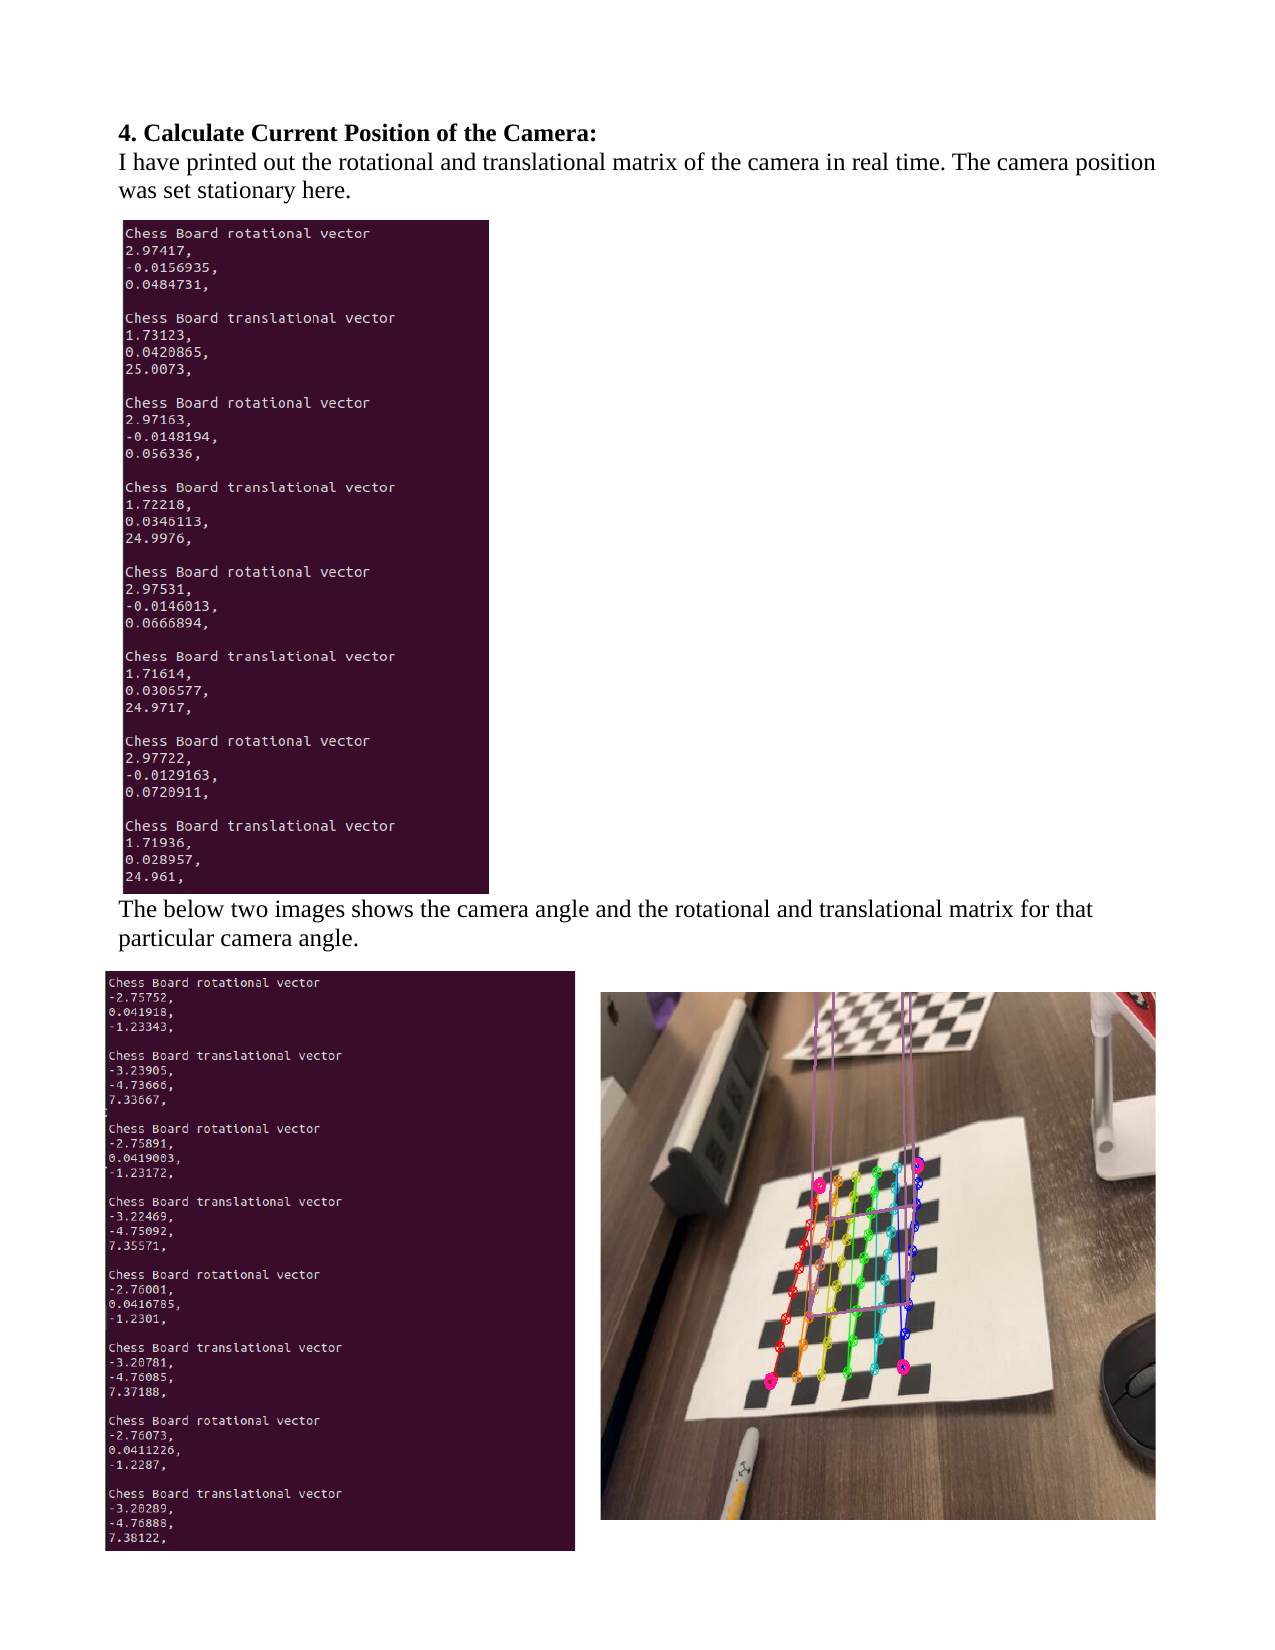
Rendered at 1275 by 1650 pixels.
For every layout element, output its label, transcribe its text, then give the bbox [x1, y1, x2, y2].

picture [122, 220, 489, 894]
text 4. Calculate Current Position of the Camera: [118, 118, 1157, 147]
text The below two images shows the camera angle and the rotational and translational matrix for that particular camera angle. [118, 894, 1157, 952]
picture [600, 992, 1156, 1520]
picture [105, 971, 576, 1551]
text I have printed out the rotational and translational matrix of the camera in real time. The camera position was set stationary here. [118, 147, 1157, 204]
